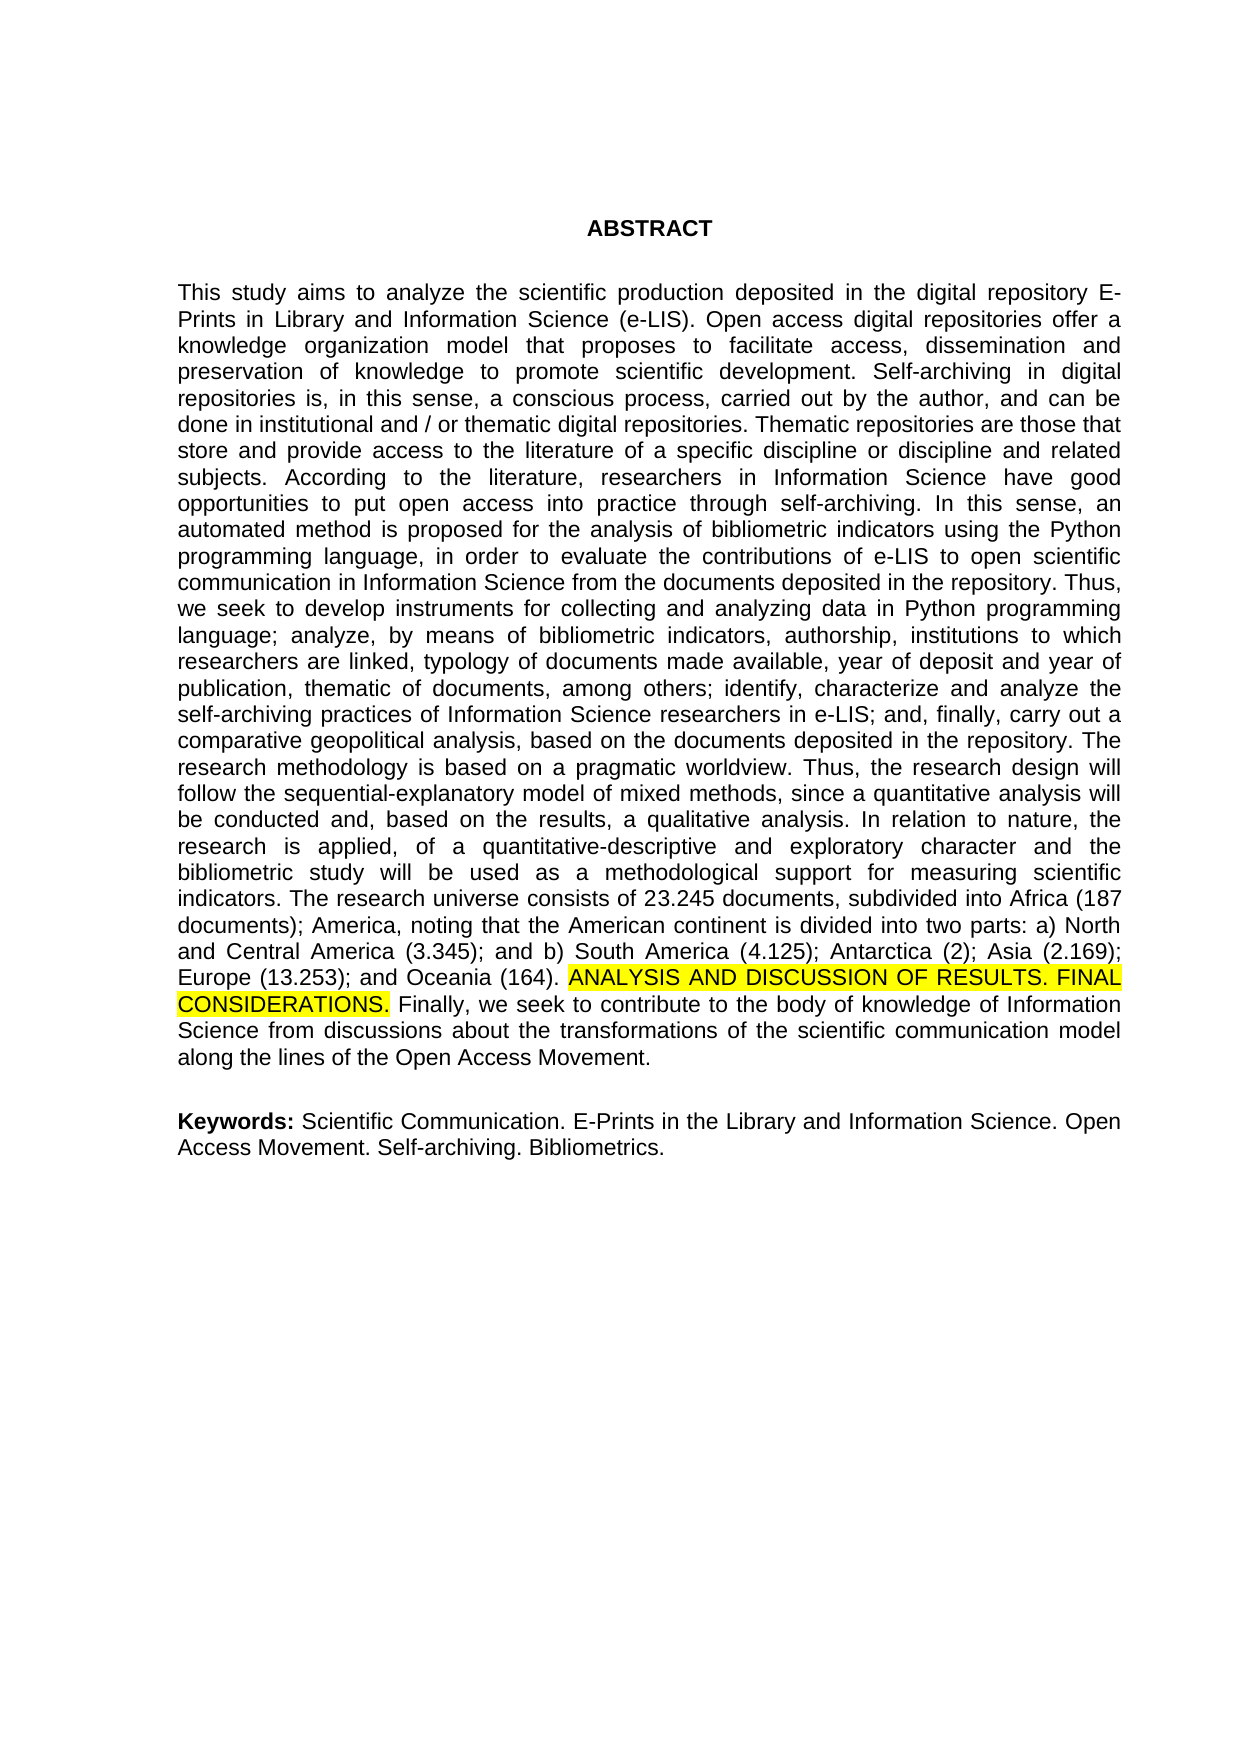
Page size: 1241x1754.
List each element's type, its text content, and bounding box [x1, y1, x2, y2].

text Keywords: Scientific Communication. E-Prints in the Library and Information Science. Open Access Movement. Self-archiving. Bibliometrics. [177, 1108, 1122, 1160]
text This study aims to analyze the scientific production deposited in the digital repository E-Prints in Library and Information Science (e-LIS). Open access digital repositories offer a knowledge organization model that proposes to facilitate access, dissemination and preservation of knowledge to promote scientific development. Self-archiving in digital repositories is, in this sense, a conscious process, carried out by the author, and can be done in institutional and / or thematic digital repositories. Thematic repositories are those that store and provide access to the literature of a specific discipline or discipline and related subjects. According to the literature, researchers in Information Science have good opportunities to put open access into practice through self-archiving. In this sense, an automated method is proposed for the analysis of bibliometric indicators using the Python programming language, in order to evaluate the contributions of e-LIS to open scientific communication in Information Science from the documents deposited in the repository. Thus, we seek to develop instruments for collecting and analyzing data in Python programming language; analyze, by means of bibliometric indicators, authorship, institutions to which researchers are linked, typology of documents made available, year of deposit and year of publication, thematic of documents, among others; identify, characterize and analyze the self-archiving practices of Information Science researchers in e-LIS; and, finally, carry out a comparative geopolitical analysis, based on the documents deposited in the repository. The research methodology is based on a pragmatic worldview. Thus, the research design will follow the sequential-explanatory model of mixed methods, since a quantitative analysis will be conducted and, based on the results, a qualitative analysis. In relation to nature, the research is applied, of a quantitative-descriptive and exploratory character and the bibliometric study will be used as a methodological support for measuring scientific indicators. The research universe consists of 23.245 documents, subdivided into Africa (187 documents); America, noting that the American continent is divided into two parts: a) North and Central America (3.345); and b) South America (4.125); Antarctica (2); Asia (2.169); Europe (13.253); and Oceania (164). ANALYSIS AND DISCUSSION OF RESULTS. FINAL CONSIDERATIONS. Finally, we seek to contribute to the body of knowledge of Information Science from discussions about the transformations of the scientific communication model along the lines of the Open Access Movement. [177, 279, 1122, 1070]
text ABSTRACT [177, 215, 1122, 241]
